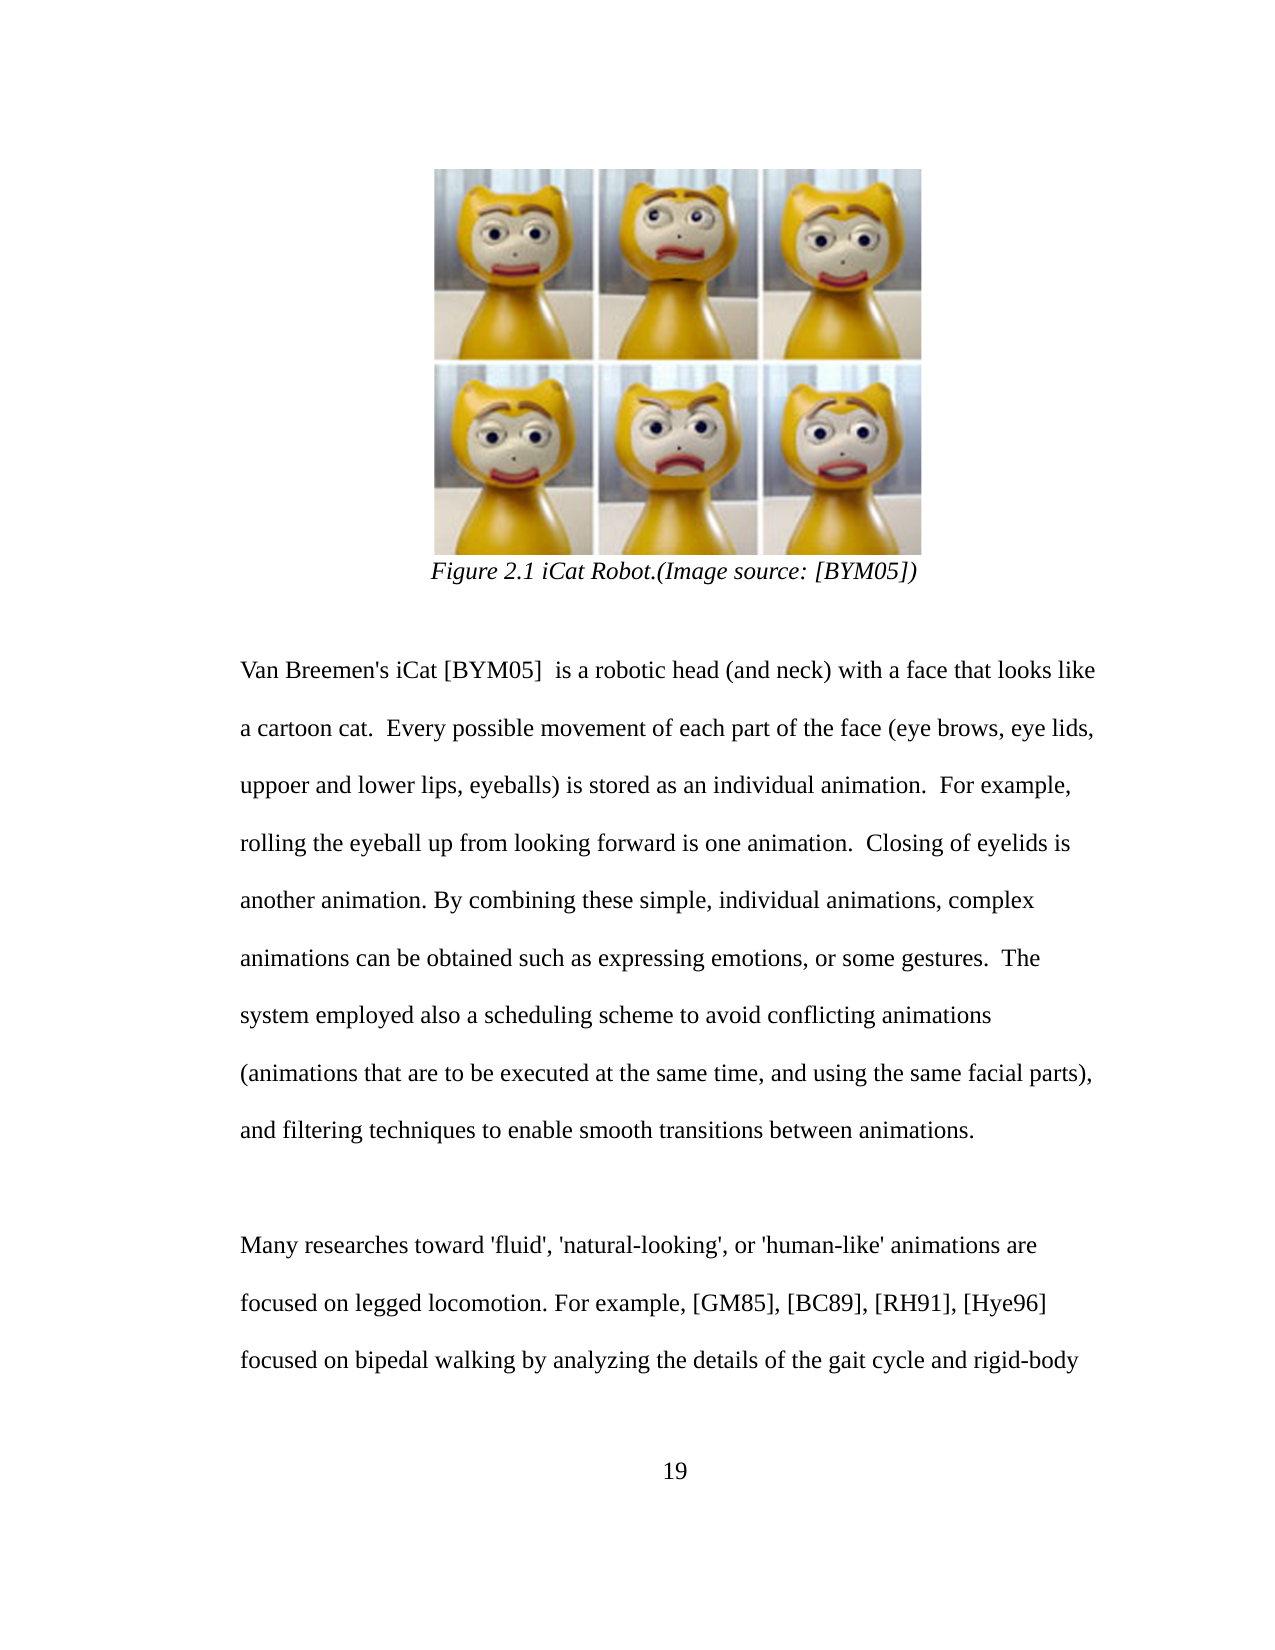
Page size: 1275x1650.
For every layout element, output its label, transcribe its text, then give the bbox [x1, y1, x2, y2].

text Van Breemen's iCat [BYM05] is a robotic head (and neck) with a face that looks like a cartoon cat. Every possible movement of each part of the face (eye brows, eye lids, uppoer and lower lips, eyeballs) is stored as an individual animation. For example, rolling the eyeball up from looking forward is one animation. Closing of eyelids is another animation. By combining these simple, individual animations, complex animations can be obtained such as expressing emotions, or some gestures. The system employed also a scheduling scheme to avoid conflicting animations (animations that are to be executed at the same time, and using the same facial parts), and filtering techniques to enable smooth transitions between animations. [240, 655, 1110, 1144]
picture [434, 169, 922, 555]
text Figure 2.1 iCat Robot.(Image source: [BYM05]) [240, 165, 1110, 585]
text Many researches toward 'fluid', 'natural-looking', or 'human-like' animations are focused on legged locomotion. For example, [GM85], [BC89], [RH91], [Hye96] focused on bipedal walking by analyzing the details of the gait cycle and rigid-body [240, 1230, 1110, 1374]
